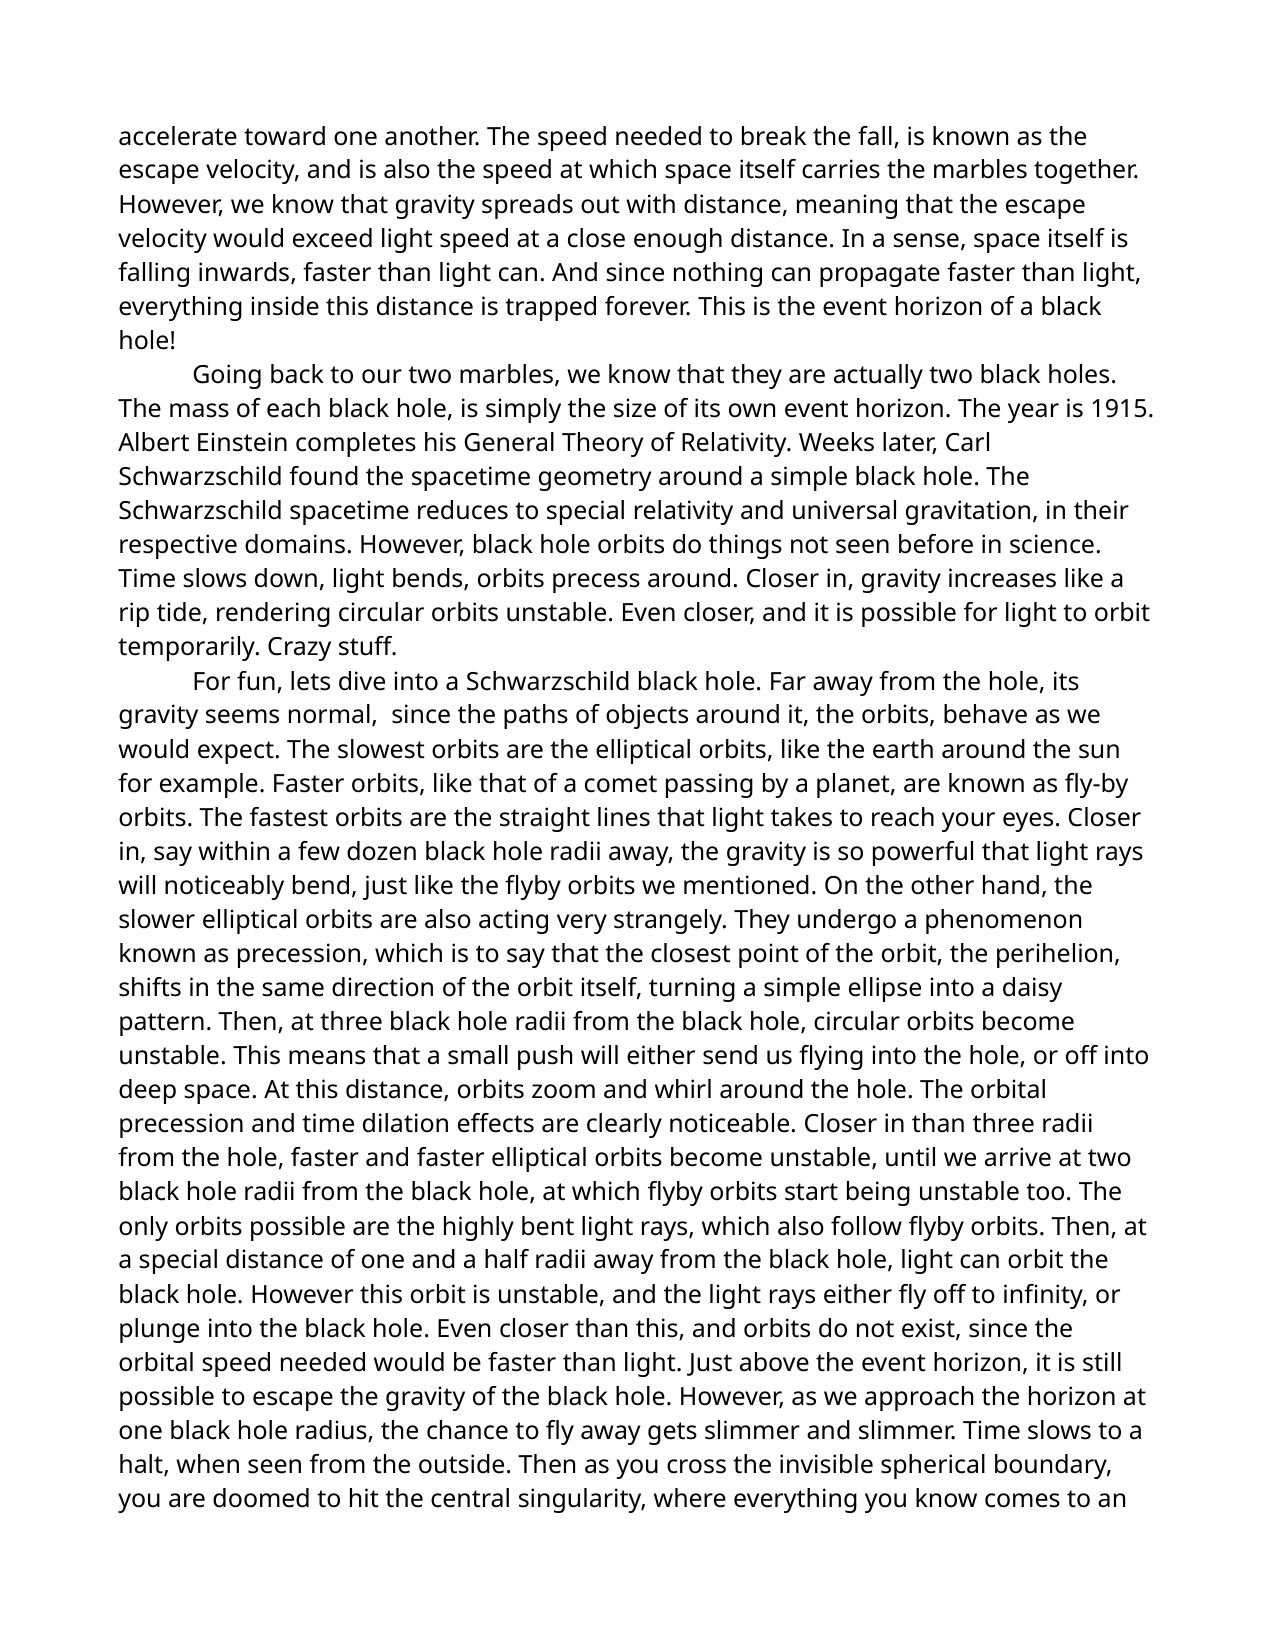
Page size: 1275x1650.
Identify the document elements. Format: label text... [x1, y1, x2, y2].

text Going back to our two marbles, we know that they are actually two black holes. The mass of each black hole, is simply the size of its own event horizon. The year is 1915. Albert Einstein completes his General Theory of Relativity. Weeks later, Carl Schwarzschild found the spacetime geometry around a simple black hole. The Schwarzschild spacetime reduces to special relativity and universal gravitation, in their respective domains. However, black hole orbits do things not seen before in science. Time slows down, light bends, orbits precess around. Closer in, gravity increases like a rip tide, rendering circular orbits unstable. Even closer, and it is possible for light to orbit temporarily. Crazy stuff. [118, 357, 1157, 663]
text For fun, lets dive into a Schwarzschild black hole. Far away from the hole, its gravity seems normal, since the paths of objects around it, the orbits, behave as we would expect. The slowest orbits are the elliptical orbits, like the earth around the sun for example. Faster orbits, like that of a comet passing by a planet, are known as fly-by orbits. The fastest orbits are the straight lines that light takes to reach your eyes. Closer in, say within a few dozen black hole radii away, the gravity is so powerful that light rays will noticeably bend, just like the flyby orbits we mentioned. On the other hand, the slower elliptical orbits are also acting very strangely. They undergo a phenomenon known as precession, which is to say that the closest point of the orbit, the perihelion, shifts in the same direction of the orbit itself, turning a simple ellipse into a daisy pattern. Then, at three black hole radii from the black hole, circular orbits become unstable. This means that a small push will either send us flying into the hole, or off into deep space. At this distance, orbits zoom and whirl around the hole. The orbital precession and time dilation effects are clearly noticeable. Closer in than three radii from the hole, faster and faster elliptical orbits become unstable, until we arrive at two black hole radii from the black hole, at which flyby orbits start being unstable too. The only orbits possible are the highly bent light rays, which also follow flyby orbits. Then, at a special distance of one and a half radii away from the black hole, light can orbit the black hole. However this orbit is unstable, and the light rays either fly off to infinity, or plunge into the black hole. Even closer than this, and orbits do not exist, since the orbital speed needed would be faster than light. Just above the event horizon, it is still possible to escape the gravity of the black hole. However, as we approach the horizon at one black hole radius, the chance to fly away gets slimmer and slimmer. Time slows to a halt, when seen from the outside. Then as you cross the invisible spherical boundary, you are doomed to hit the central singularity, where everything you know comes to an [118, 663, 1157, 1515]
text accelerate toward one another. The speed needed to break the fall, is known as the escape velocity, and is also the speed at which space itself carries the marbles together. However, we know that gravity spreads out with distance, meaning that the escape velocity would exceed light speed at a close enough distance. In a sense, space itself is falling inwards, faster than light can. And since nothing can propagate faster than light, everything inside this distance is trapped forever. This is the event horizon of a black hole! [118, 118, 1157, 357]
